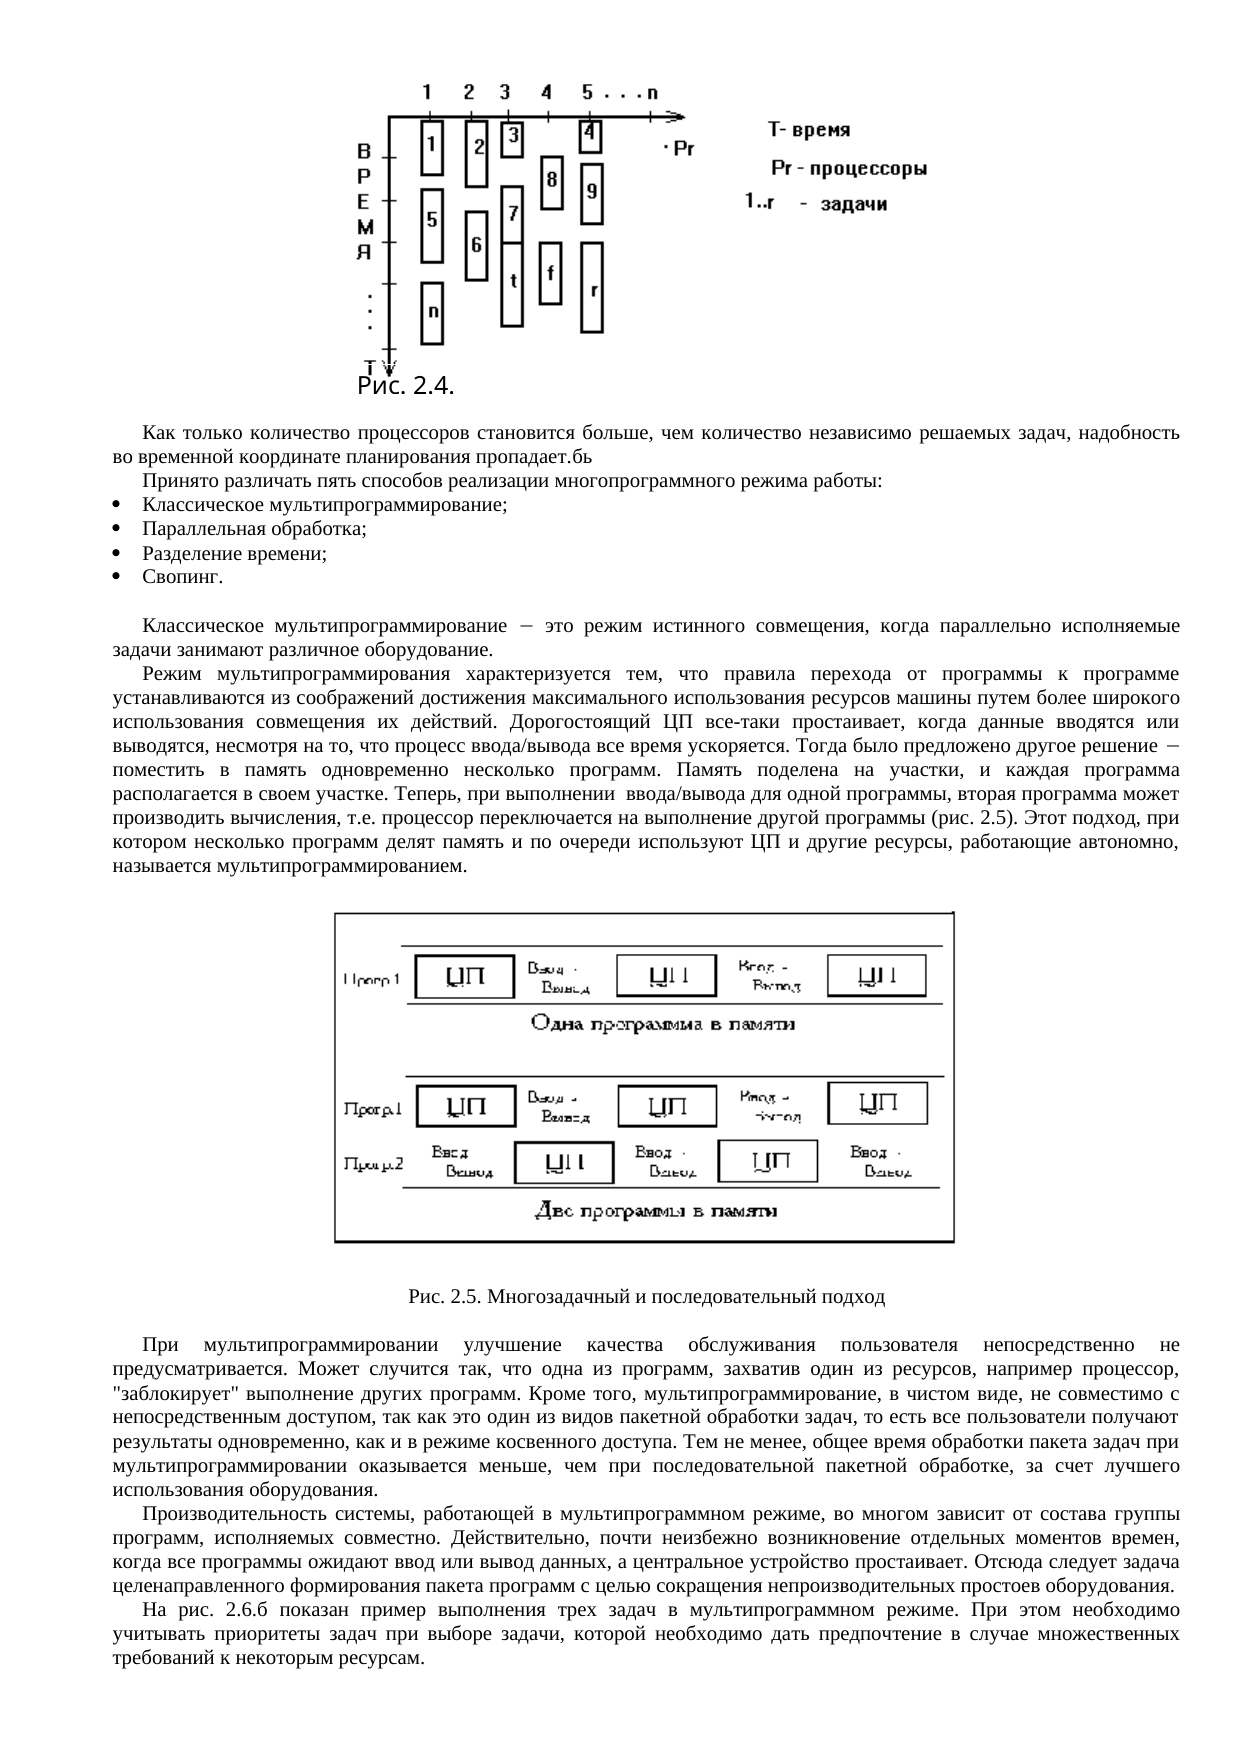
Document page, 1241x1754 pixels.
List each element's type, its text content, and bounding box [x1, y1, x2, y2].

text Рис. 2.5. Многозадачный и последовательный подход [112, 1284, 1181, 1308]
text Классическое мультипрограммирование  это режим истинного совмещения, когда параллельно исполняемые задачи занимают различное оборудование. [112, 613, 1181, 661]
list Параллельная обработка; [112, 516, 1181, 540]
text Режим мультипрограммирования характеризуется тем, что правила перехода от программы к программе устанавливаются из соображений достижения максимального использования ресурсов машины путем более широкого использования совмещения их действий. Дорогостоящий ЦП все-таки простаивает, когда данные вводятся или выводятся, несмотря на то, что процесс ввода/вывода все время ускоряется. Тогда было предложено другое решение  поместить в память одновременно несколько программ. Память поделена на участки, и каждая программа располагается в своем участке. Теперь, при выполнении ввода/вывода для одной программы, вторая программа может производить вычисления, т.е. процессор переключается на выполнение другой программы (рис. 2.5). Этот подход, при котором несколько программ делят память и по очереди используют ЦП и другие ресурсы, работающие автономно, называется мультипрограммированием. [112, 661, 1181, 877]
text Рис. 2.4. [357, 368, 577, 394]
list Разделение времени; [112, 540, 1181, 564]
text Как только количество процессоров становится больше, чем количество независимо решаемых задач, надобность во временной координате планирования пропадает.бь [112, 420, 1181, 468]
list Классическое мультипрограммирование; [112, 492, 1181, 516]
text На рис. 2.6.б показан пример выполнения трех задач в мультипрограммном режиме. При этом необходимо учитывать приоритеты задач при выборе задачи, которой необходимо дать предпочтение в случае множественных требований к некоторым ресурсам. [112, 1597, 1181, 1669]
text При мультипрограммировании улучшение качества обслуживания пользователя непосредственно не предусматривается. Может случится так, что одна из программ, захватив один из ресурсов, например процессор, "заблокирует" выполнение других программ. Кроме того, мультипрограммирование, в чистом виде, не совместимо с непосредственным доступом, так как это один из видов пакетной обработки задач, то есть все пользователи получают результаты одновременно, как и в режиме косвенного доступа. Тем не менее, общее время обработки пакета задач при мультипрограммировании оказывается меньше, чем при последовательной пакетной обработке, за счет лучшего использования оборудования. [112, 1332, 1181, 1501]
text Производительность системы, работающей в мультипрограммном режиме, во многом зависит от состава группы программ, исполняемых совместно. Действительно, почти неизбежно возникновение отдельных моментов времен, когда все программы ожидают ввод или вывод данных, а центральное устройство простаивает. Отсюда следует задача целенаправленного формирования пакета программ с целью сокращения непроизводительных простоев оборудования. [112, 1501, 1181, 1597]
list Свопинг. [112, 564, 1181, 588]
text Принято различать пять способов реализации многопрограммного режима работы: [112, 468, 1181, 492]
